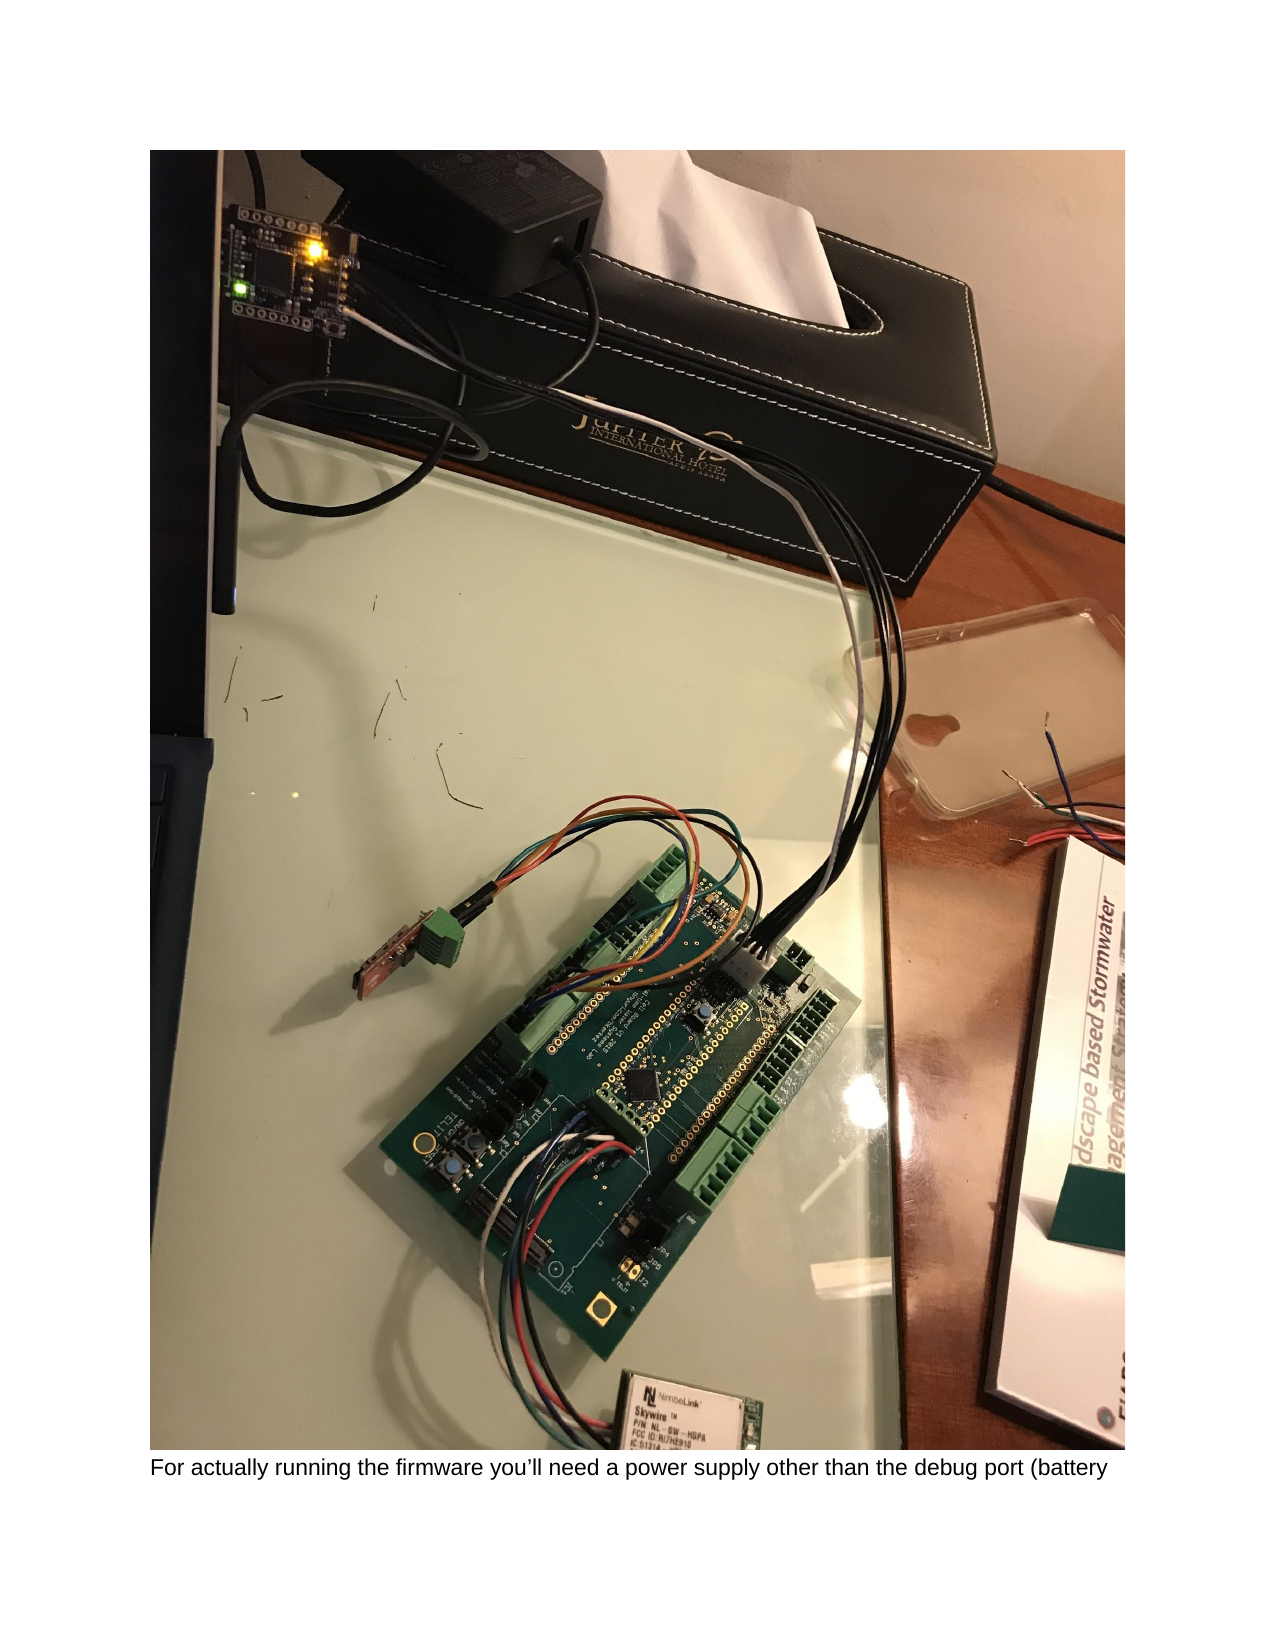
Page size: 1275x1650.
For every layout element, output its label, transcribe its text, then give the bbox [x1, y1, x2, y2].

picture [150, 150, 1125, 1450]
text For actually running the firmware you’ll need a power supply other than the debug port (battery [150, 1454, 1125, 1480]
